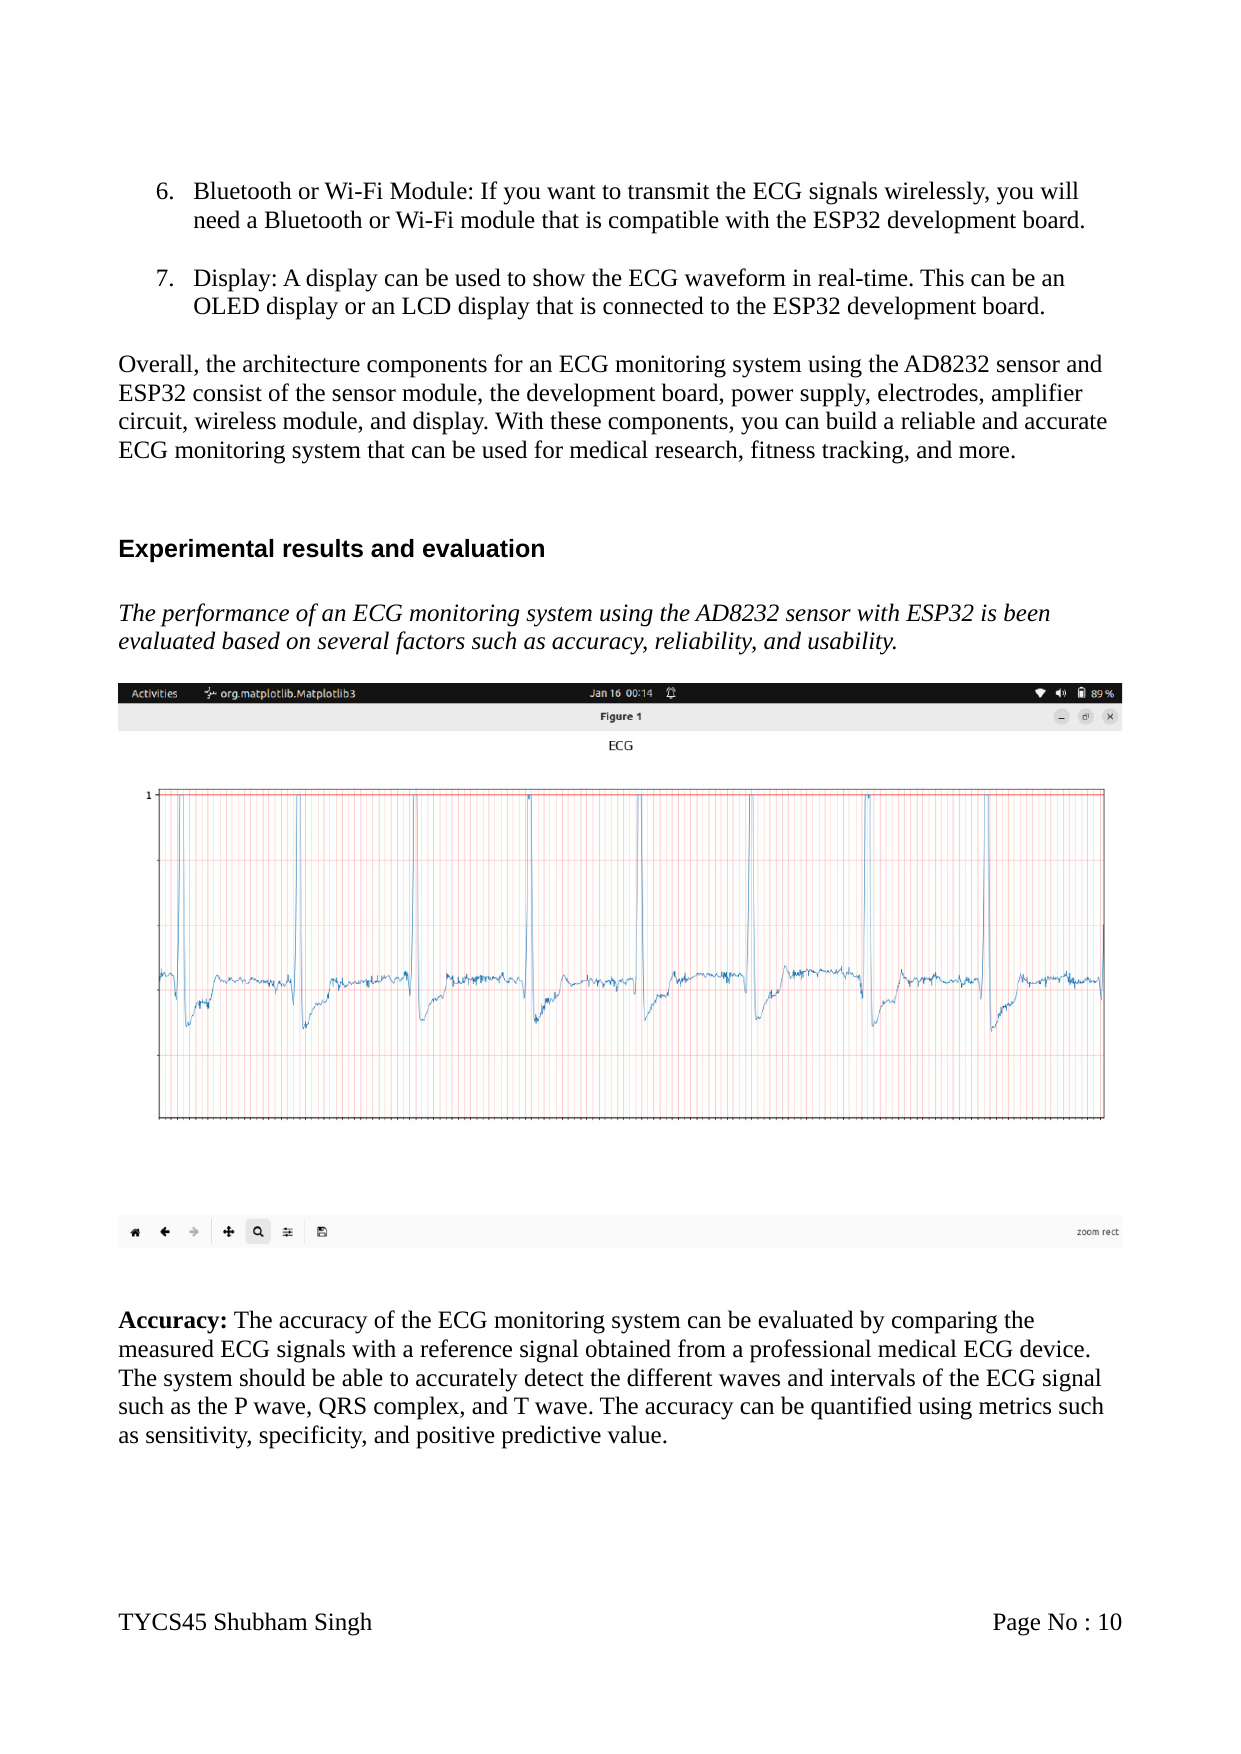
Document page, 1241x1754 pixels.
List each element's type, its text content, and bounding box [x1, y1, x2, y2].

text Overall, the architecture components for an ECG monitoring system using the AD8232 sensor and ESP32 consist of the sensor module, the development board, power supply, electrodes, amplifier circuit, wireless module, and display. With these components, you can build a reliable and accurate ECG monitoring system that can be used for medical research, fitness tracking, and more. [118, 349, 1122, 464]
list Display: A display can be used to show the ECG waveform in real-time. This can be an OLED display or an LCD display that is connected to the ESP32 development board. [156, 263, 1122, 320]
picture [118, 683, 1123, 1248]
subtitle Experimental results and evaluation [118, 534, 1122, 563]
text The performance of an ECG monitoring system using the AD8232 sensor with ESP32 is been evaluated based on several factors such as accuracy, reliability, and usability. [118, 598, 1122, 655]
list Bluetooth or Wi-Fi Module: If you want to transmit the ECG signals wirelessly, you will need a Bluetooth or Wi-Fi module that is compatible with the ESP32 development board. [156, 176, 1122, 234]
text Accuracy: The accuracy of the ECG monitoring system can be evaluated by comparing the measured ECG signals with a reference signal obtained from a professional medical ECG device. The system should be able to accurately detect the different waves and intervals of the ECG signal such as the P wave, QRS complex, and T wave. The accuracy can be quantified using metrics such as sensitivity, specificity, and positive predictive value. [118, 1305, 1122, 1449]
